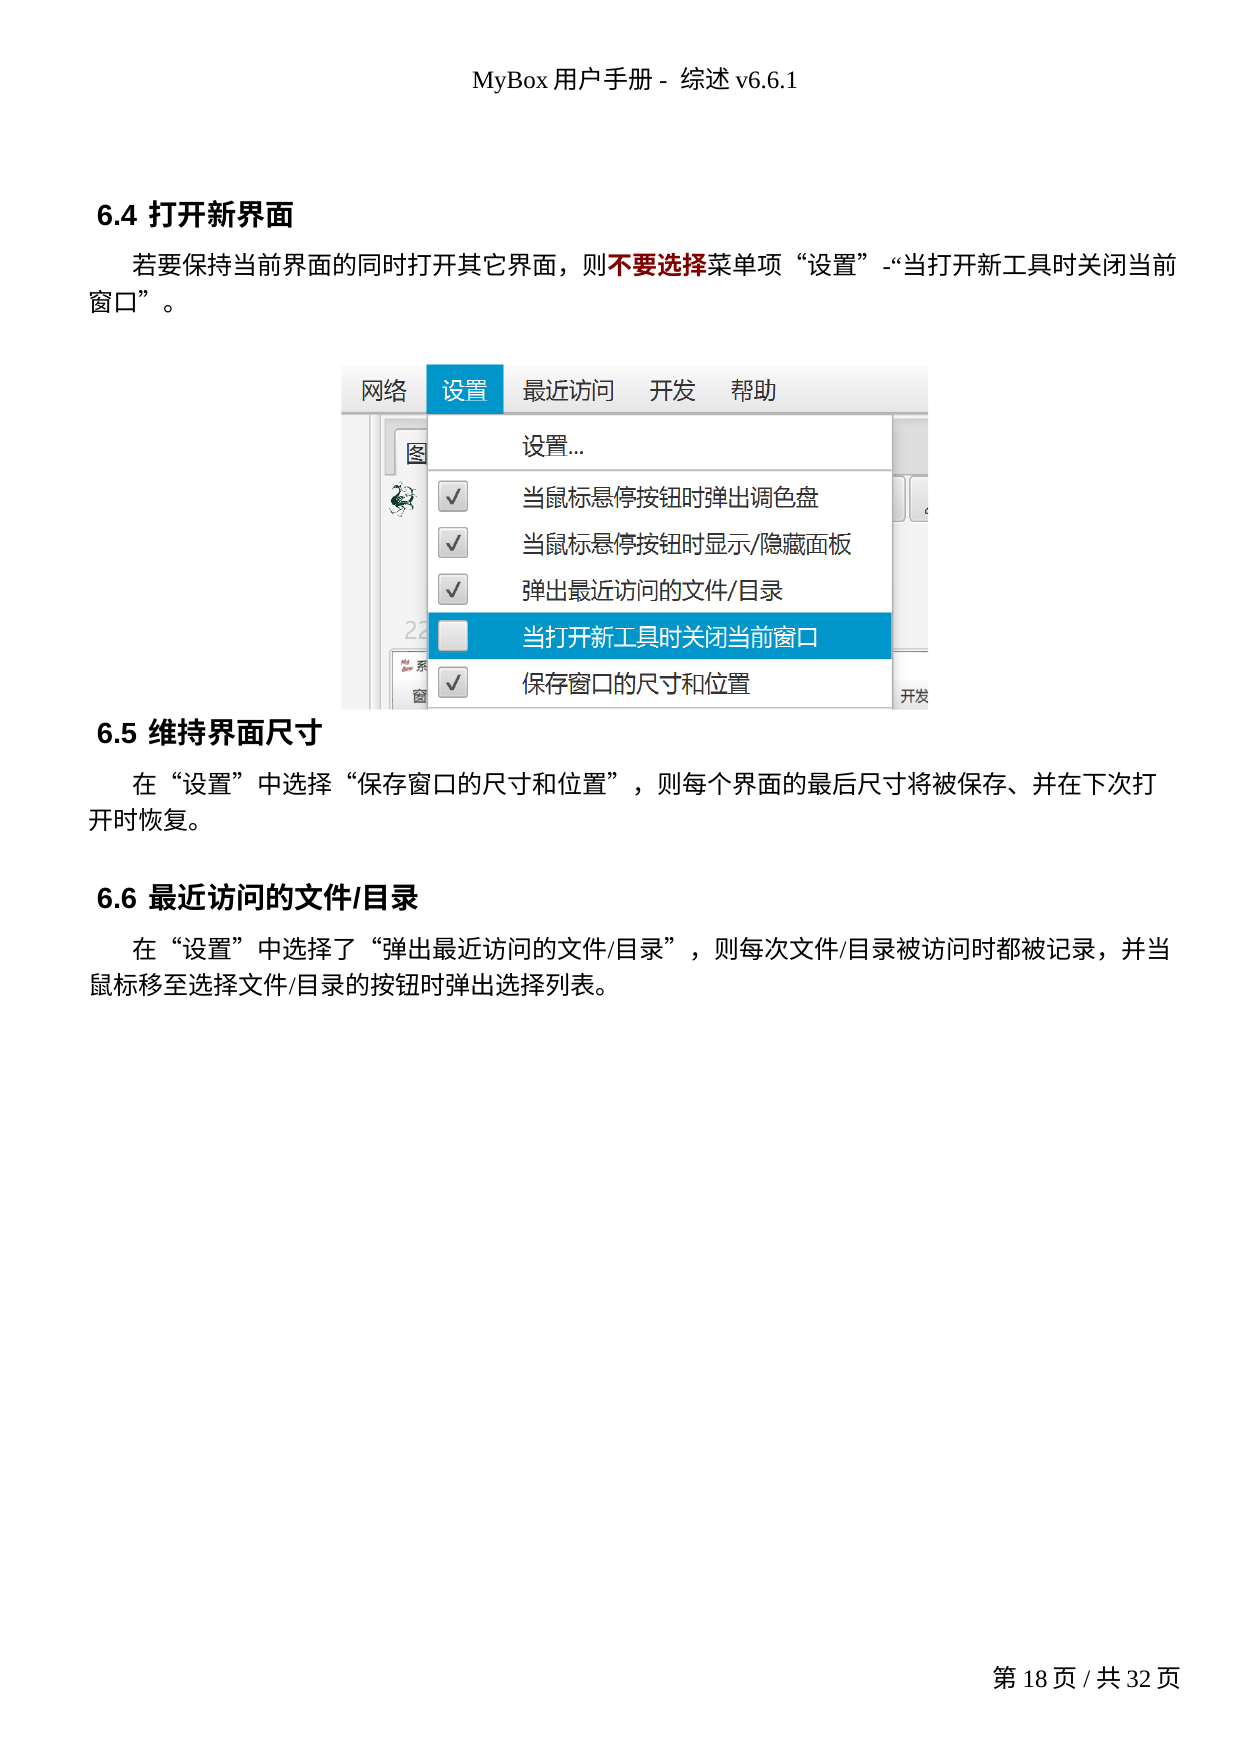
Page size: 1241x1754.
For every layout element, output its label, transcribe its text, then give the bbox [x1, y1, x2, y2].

text 在“设置”中选择“保存窗口的尺寸和位置”，则每个界面的最后尺寸将被保存、并在下次打开时恢复。 [88, 764, 1181, 837]
subtitle 打开新界面 [88, 191, 1181, 233]
text 在“设置”中选择了“弹出最近访问的文件/目录”，则每次文件/目录被访问时都被记录，并当鼠标移至选择文件/目录的按钮时弹出选择列表。 [88, 929, 1181, 1002]
text 若要保持当前界面的同时打开其它界面，则不要选择菜单项“设置”-“当打开新工具时关闭当前窗口”。 [88, 246, 1181, 318]
picture [341, 330, 929, 710]
subtitle 最近访问的文件/目录 [88, 874, 1181, 917]
subtitle 维持界面尺寸 [88, 356, 1181, 752]
